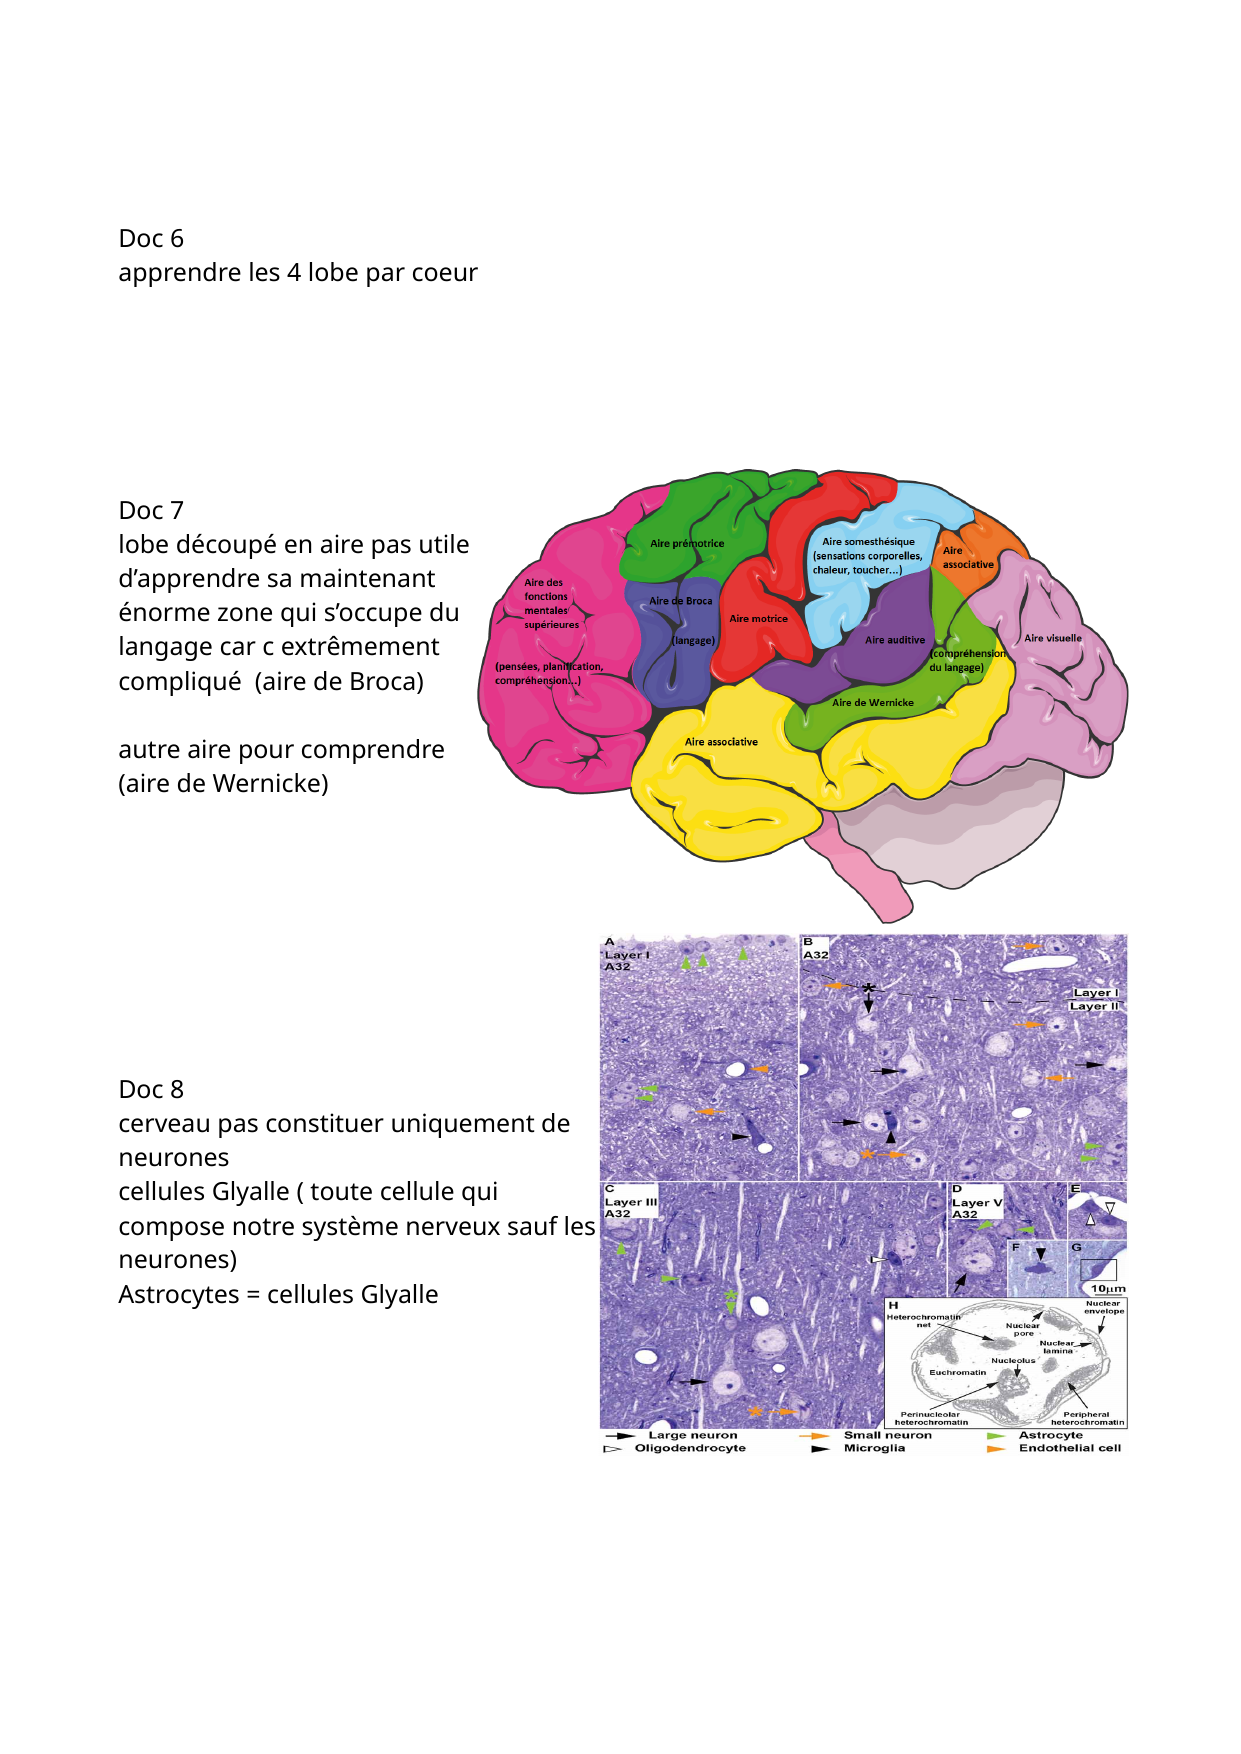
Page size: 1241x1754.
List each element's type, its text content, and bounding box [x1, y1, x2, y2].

text énorme zone qui s’occupe du langage car c extrêmement compliqué (aire de Broca) [118, 595, 477, 697]
picture [477, 469, 1129, 924]
text Doc 7 [118, 493, 477, 527]
text Doc 6 [118, 220, 1122, 254]
text cellules Glyalle ( toute cellule qui compose notre système nerveux sauf les neurones) [118, 1174, 598, 1276]
picture [598, 933, 1129, 1456]
text lobe découpé en aire pas utile d’apprendre sa maintenant [118, 527, 477, 595]
text Astrocytes = cellules Glyalle [118, 1276, 598, 1310]
text autre aire pour comprendre (aire de Wernicke) [118, 731, 477, 799]
text apprendre les 4 lobe par coeur [118, 254, 1122, 288]
text Doc 8 [118, 1072, 598, 1106]
text cerveau pas constituer uniquement de neurones [118, 1106, 598, 1174]
